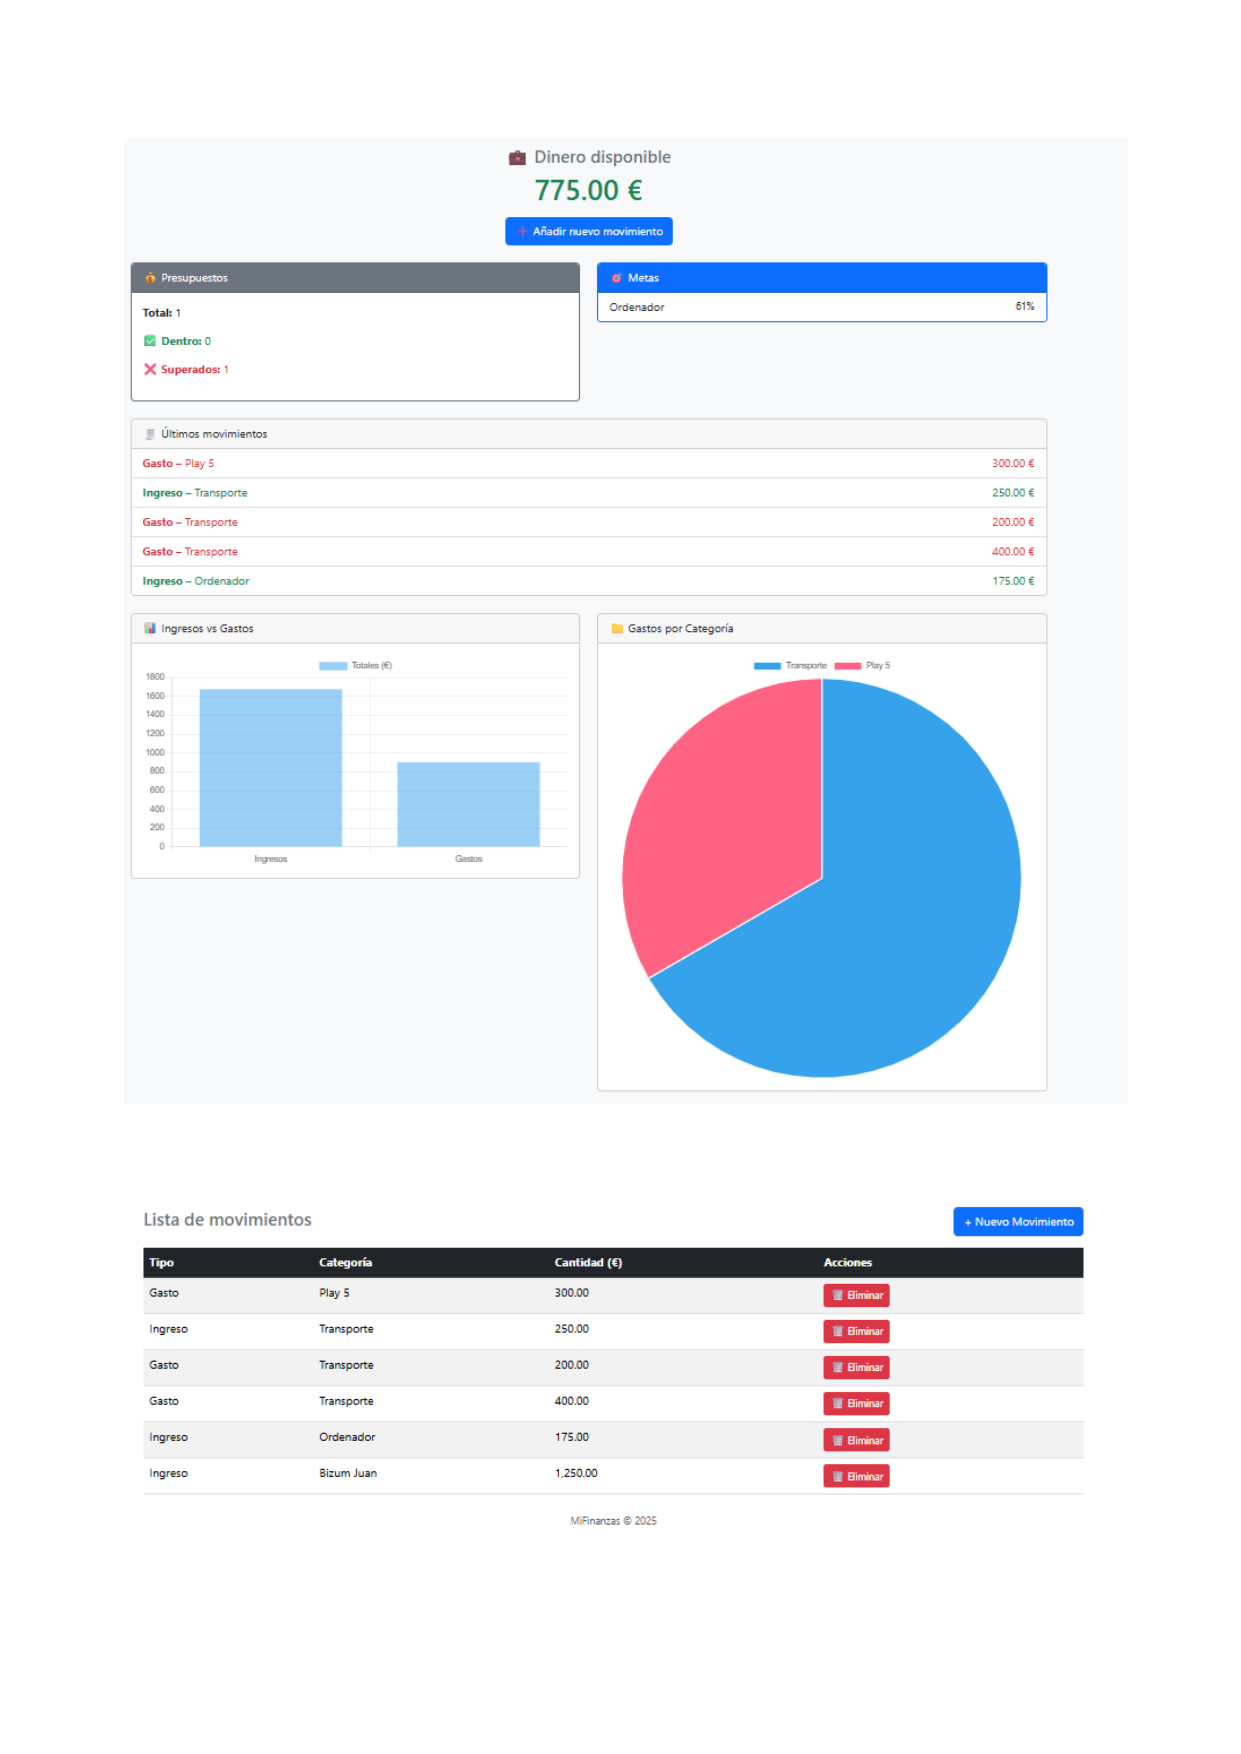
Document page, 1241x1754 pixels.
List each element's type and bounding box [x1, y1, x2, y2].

picture [124, 138, 1128, 1104]
picture [125, 1192, 1130, 1548]
